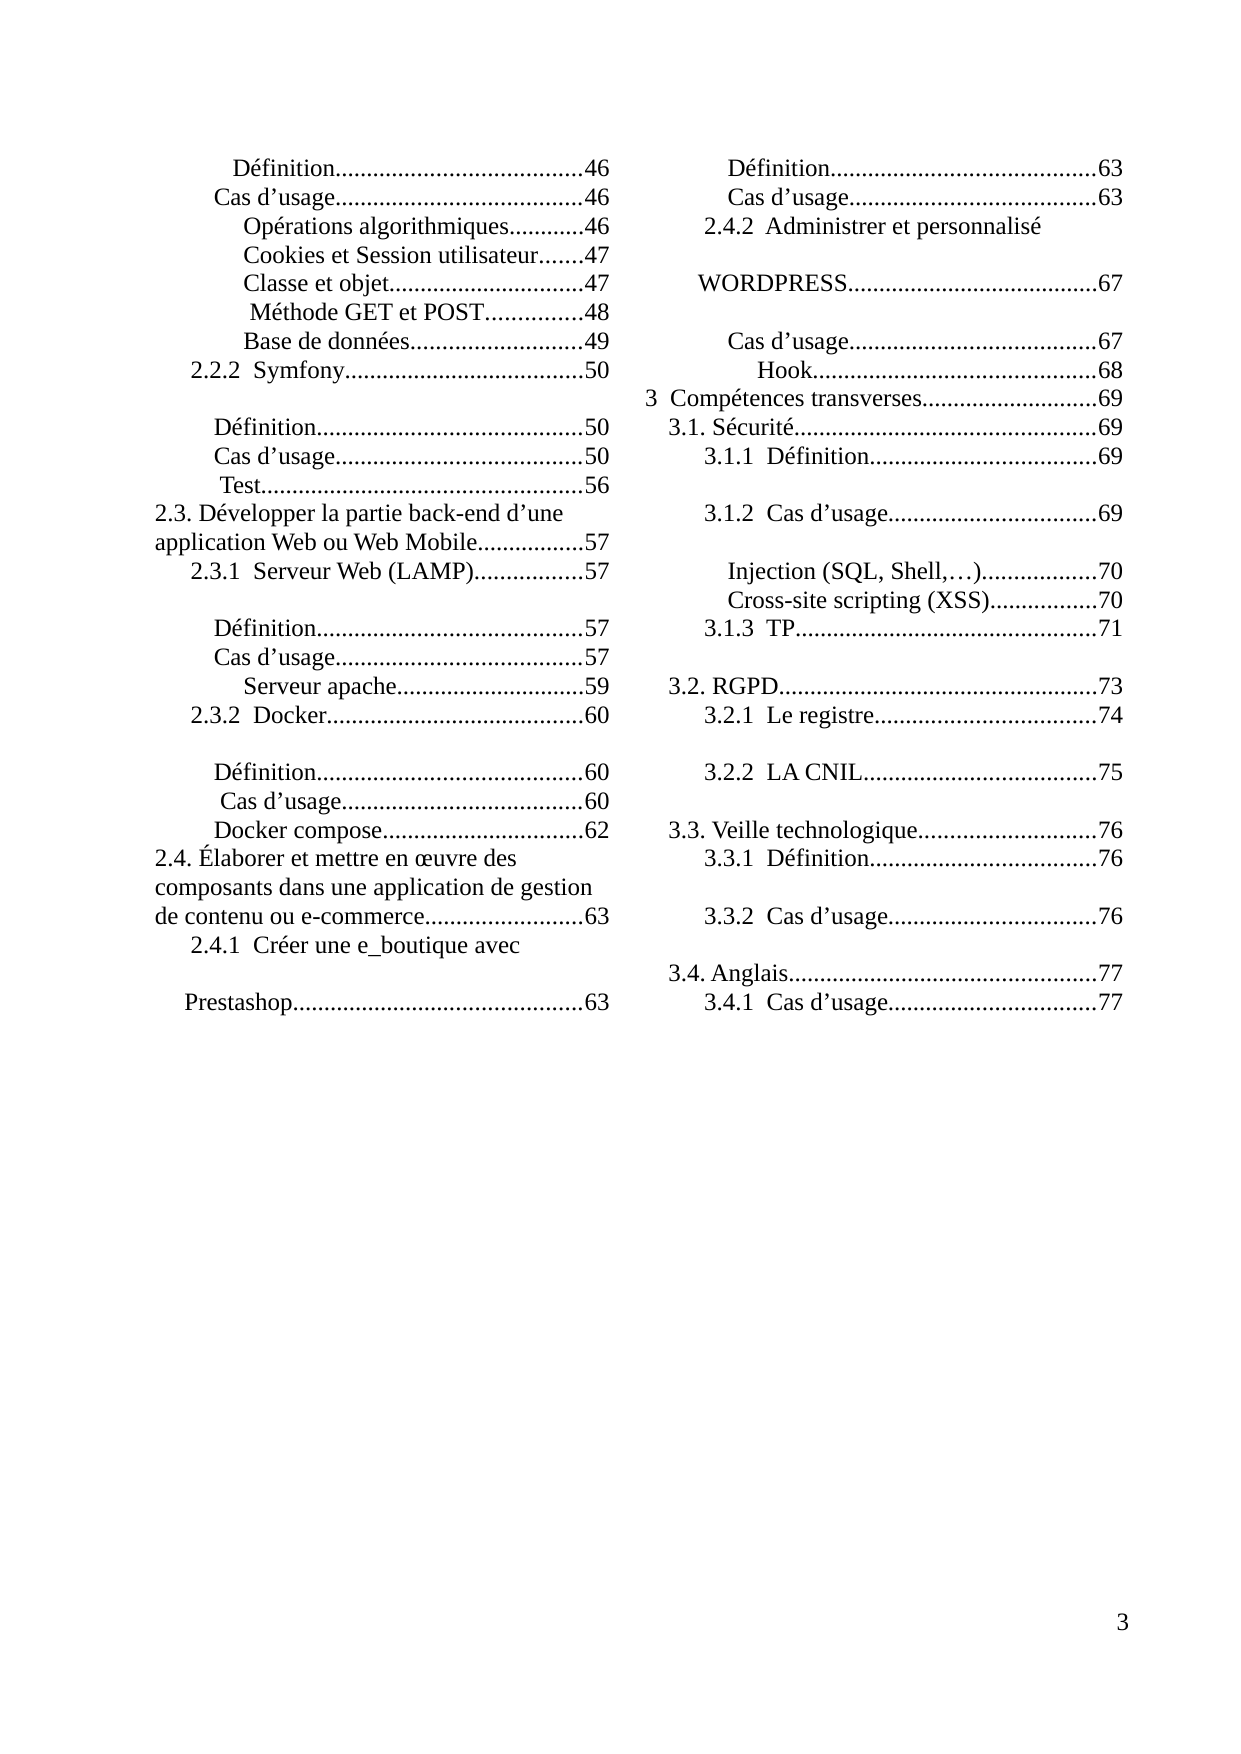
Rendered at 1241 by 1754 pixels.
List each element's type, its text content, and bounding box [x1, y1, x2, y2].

text 2.4.2 Administrer et personnalisé WORDPRESS 67 [698, 211, 1123, 297]
text Définition 57 [213, 613, 609, 642]
text 3 Compétences transverses 69 [639, 383, 1123, 412]
text 2.3. Développer la partie back-end d’une application Web ou Web Mobile 57 [154, 498, 609, 556]
text 2.3.2 Docker 60 [184, 700, 609, 728]
text Test 56 [213, 470, 609, 498]
text 3.1. Sécurité 69 [668, 412, 1123, 441]
text 3.3. Veille technologique 76 [668, 815, 1123, 843]
text Cross-site scripting (XSS) 70 [727, 585, 1123, 613]
text Cas d’usage 60 [213, 786, 609, 815]
text 3.1.1 Définition 69 [698, 441, 1123, 470]
text 2.3.1 Serveur Web (LAMP) 57 [184, 556, 609, 585]
text Docker compose 62 [213, 815, 609, 843]
text 3.3.1 Définition 76 [698, 843, 1123, 872]
text Cas d’usage 63 [727, 182, 1123, 211]
text Cas d’usage 50 [213, 441, 609, 470]
text 2.4. Élaborer et mettre en œuvre des composants dans une application de gestion de contenu ou e-commerce 63 [154, 843, 609, 930]
text 3.2.2 LA CNIL 75 [698, 757, 1123, 786]
text 3.4.1 Cas d’usage 77 [698, 987, 1123, 1016]
text Serveur apache 59 [243, 671, 609, 700]
text Hook 68 [757, 355, 1123, 383]
text 3.1.3 TP 71 [698, 613, 1123, 642]
text Définition 50 [213, 412, 609, 441]
text Classe et objet 47 [243, 268, 609, 297]
text Cookies et Session utilisateur 47 [243, 240, 609, 268]
text Cas d’usage 46 [213, 182, 609, 211]
text 3.3.2 Cas d’usage 76 [698, 901, 1123, 930]
text 3.2.1 Le registre 74 [698, 700, 1123, 728]
text 2.4.1 Créer une e_boutique avec Prestashop 63 [184, 930, 609, 1016]
text Méthode GET et POST 48 [243, 297, 609, 326]
text 3.4. Anglais 77 [668, 958, 1123, 987]
text 3.1.2 Cas d’usage 69 [698, 498, 1123, 527]
text Opérations algorithmiques 46 [243, 211, 609, 240]
text Définition 63 [727, 153, 1123, 182]
text Base de données 49 [243, 326, 609, 355]
text Définition 46 [213, 153, 609, 182]
text Cas d’usage 67 [727, 326, 1123, 355]
text 2.2.2 Symfony 50 [184, 355, 609, 383]
text Définition 60 [213, 757, 609, 786]
text 3.2. RGPD 73 [668, 671, 1123, 700]
text Cas d’usage 57 [213, 642, 609, 671]
text Injection (SQL, Shell,…) 70 [727, 556, 1123, 585]
